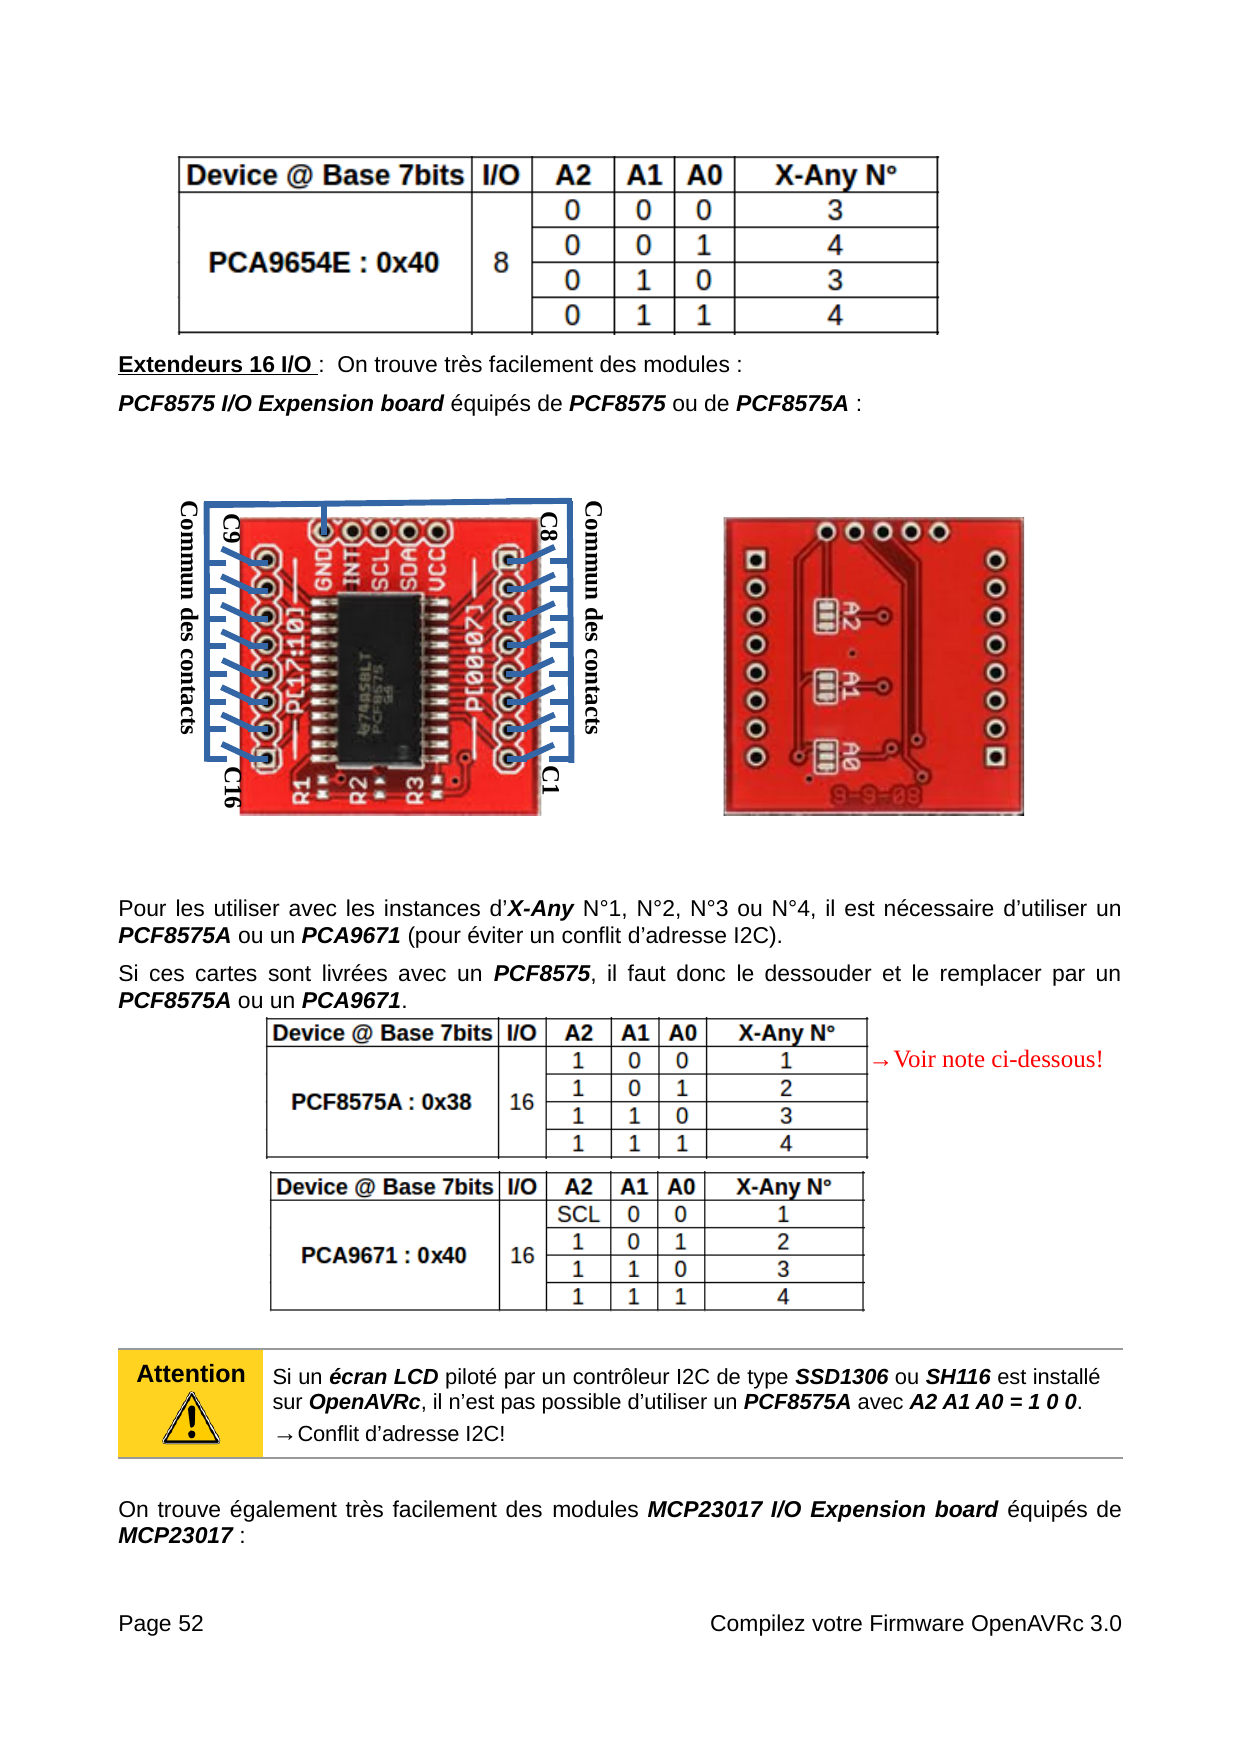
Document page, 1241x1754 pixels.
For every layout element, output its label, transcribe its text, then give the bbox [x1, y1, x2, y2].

table_header Si un écran LCD piloté par un contrôleur I2C de type SSD1306 ou SH116 est installé sur OpenAVRc, il n’est pas possible d’utiliser un PCF8575A avec A2 A1 A0 = 1 0 0. →Conflit d’adresse I2C! [264, 1350, 1122, 1457]
text Pour les utiliser avec les instances d’X-Any N°1, N°2, N°3 ou N°4, il est nécessaire d’utiliser un PCF8575A ou un PCA9671 (pour éviter un conflit d’adresse I2C). [118, 895, 1122, 948]
text PCF8575 I/O Expension board équipés de PCF8575 ou de PCF8575A : [118, 390, 1122, 416]
text On trouve également très facilement des modules MCP23017 I/O Expension board équipés de MCP23017 : [118, 1496, 1122, 1548]
table_header Attention [118, 1350, 263, 1457]
picture [723, 517, 1025, 816]
picture [158, 1388, 224, 1448]
picture [269, 1171, 865, 1312]
text Si ces cartes sont livrées avec un PCF8575, il faut donc le dessouder et le remplacer par un PCF8575A ou un PCA9671. [118, 960, 1122, 1013]
picture [265, 1017, 869, 1159]
picture [239, 517, 542, 816]
picture [177, 156, 940, 335]
text Extendeurs 16 I/O : On trouve très facilement des modules : [118, 351, 1122, 378]
